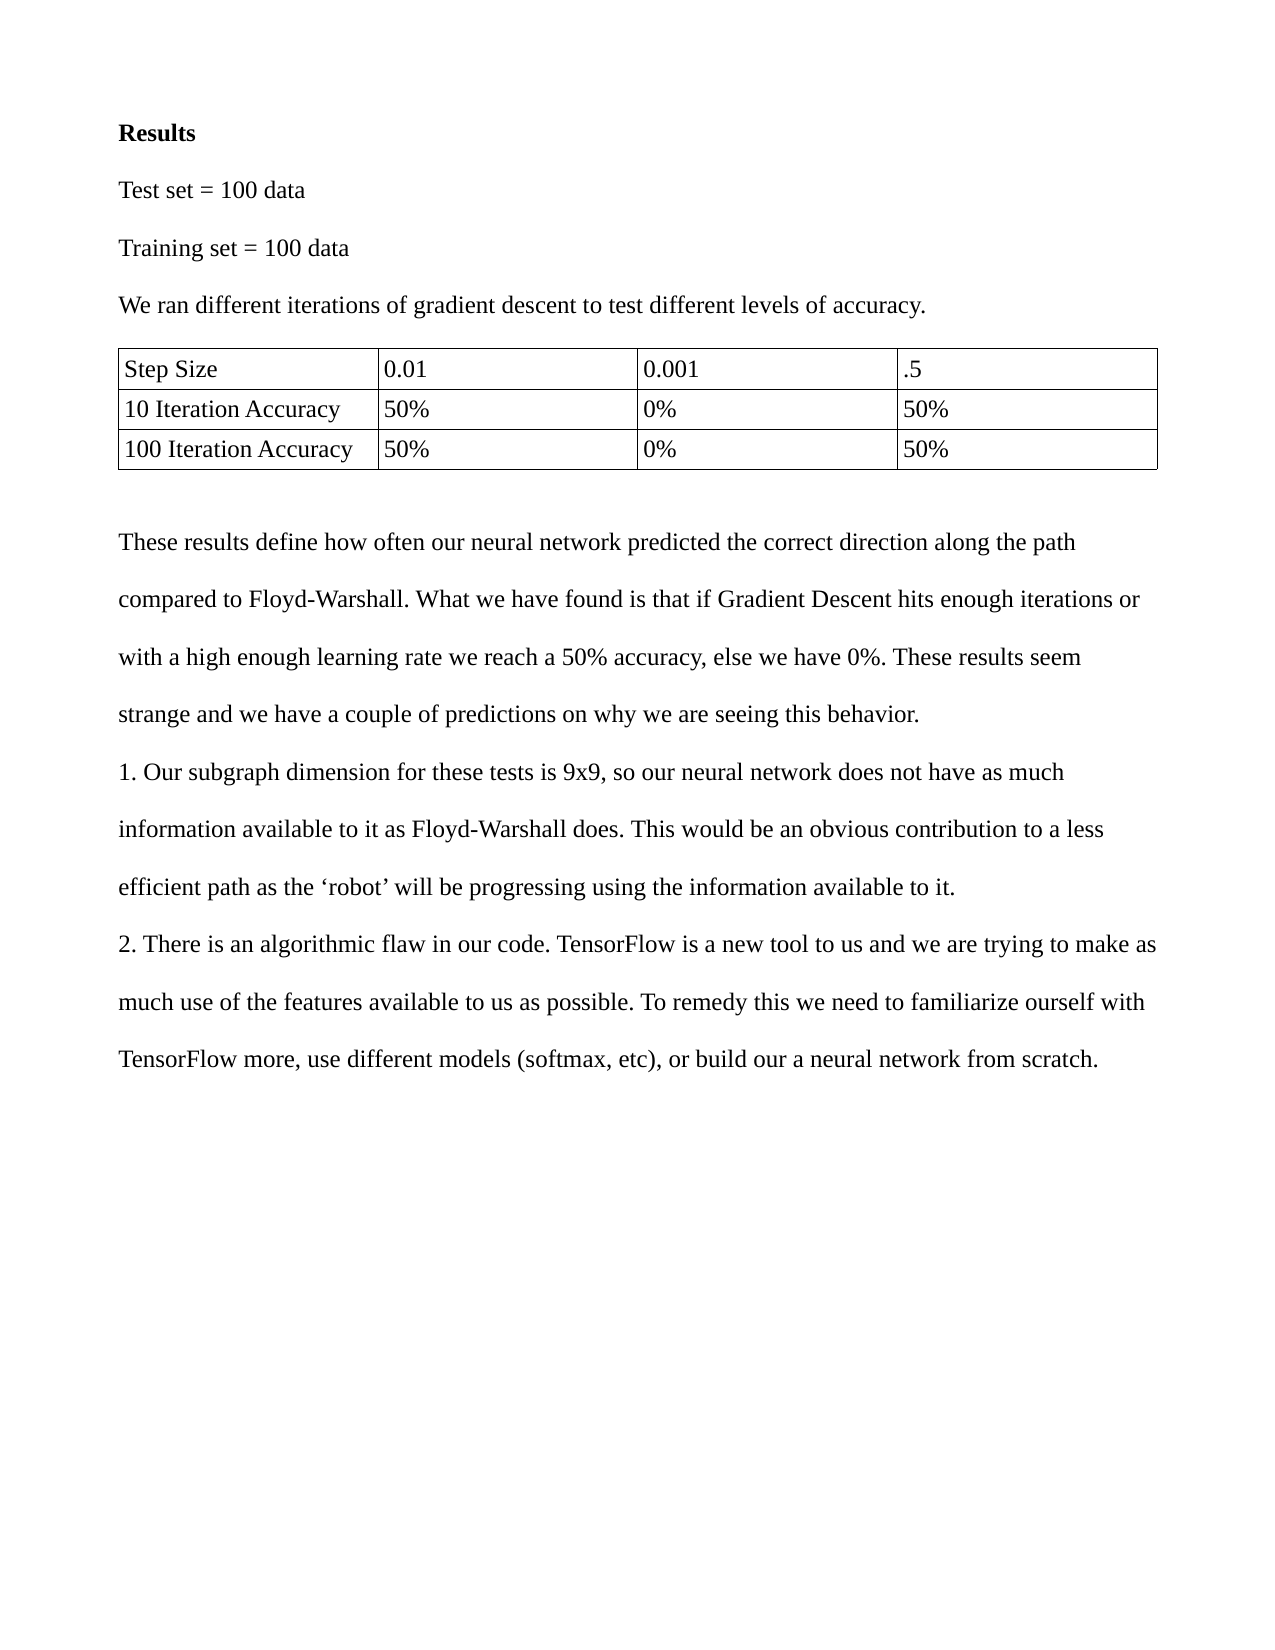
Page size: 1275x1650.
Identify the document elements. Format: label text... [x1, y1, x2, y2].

table_cell 0% [638, 430, 897, 469]
table_header .5 [898, 349, 1157, 388]
table_cell 50% [379, 390, 637, 429]
table_cell 100 Iteration Accuracy [119, 430, 378, 469]
table_header 0.01 [379, 349, 637, 388]
table_cell 50% [379, 430, 637, 469]
table_cell 50% [898, 430, 1157, 469]
table_cell 0% [638, 390, 897, 429]
text Test set = 100 data Training set = 100 data [118, 176, 1157, 262]
text Results [118, 118, 1157, 147]
table_header 0.001 [638, 349, 897, 388]
text We ran different iterations of gradient descent to test different levels of accuracy. [118, 291, 1157, 319]
text 1. Our subgraph dimension for these tests is 9x9, so our neural network does not have as much information available to it as Floyd-Warshall does. This would be an obvious contribution to a less efficient path as the ‘robot’ will be progressing using the information available to it. [118, 757, 1157, 900]
table_cell 50% [898, 390, 1157, 429]
text 2. There is an algorithmic flaw in our code. TensorFlow is a new tool to us and we are trying to make as much use of the features available to us as possible. To remedy this we need to familiarize ourself with TensorFlow more, use different models (softmax, etc), or build our a neural network from scratch. [118, 929, 1157, 1073]
table_cell 10 Iteration Accuracy [119, 390, 378, 429]
text These results define how often our neural network predicted the correct direction along the path compared to Floyd-Warshall. What we have found is that if Gradient Descent hits enough iterations or with a high enough learning rate we reach a 50% accuracy, else we have 0%. These results seem strange and we have a couple of predictions on why we are seeing this behavior. [118, 527, 1157, 728]
table_header Step Size [119, 349, 378, 388]
